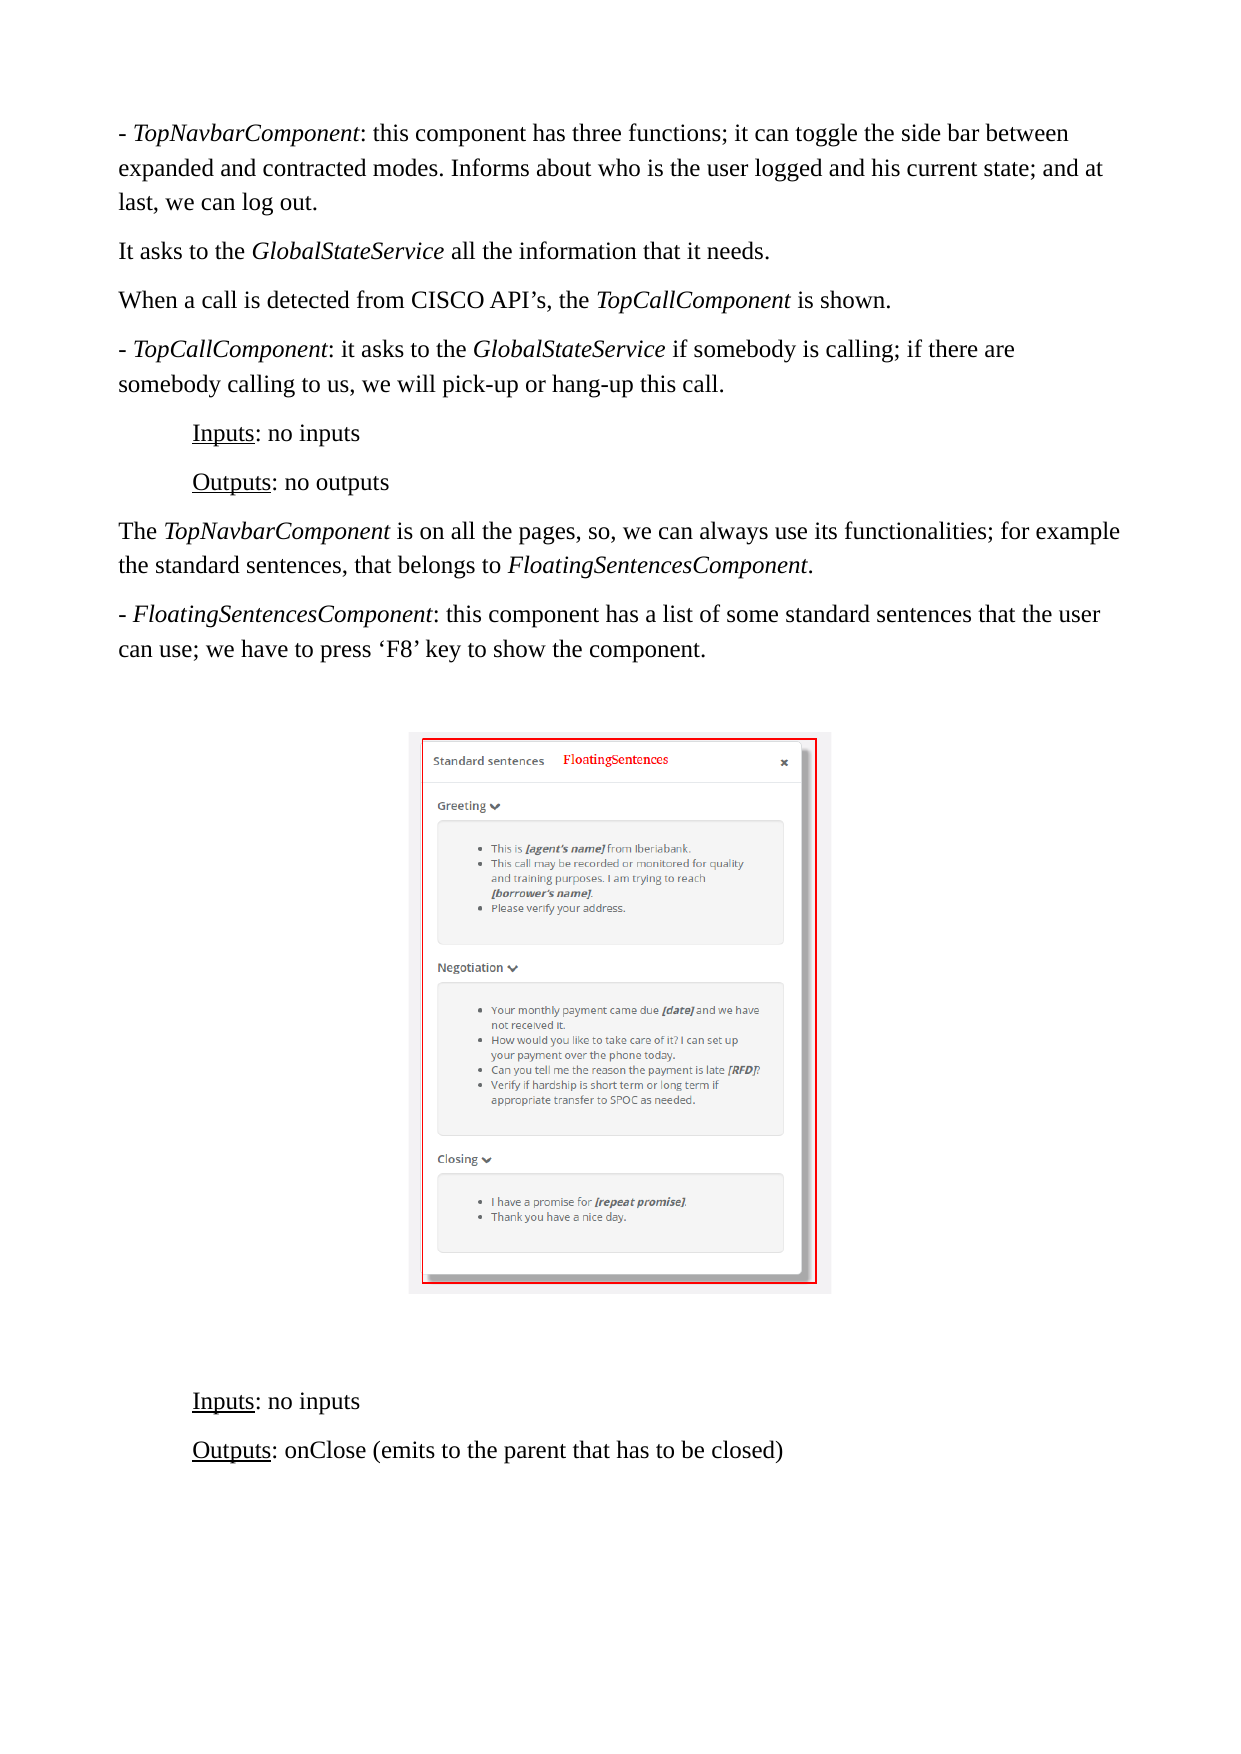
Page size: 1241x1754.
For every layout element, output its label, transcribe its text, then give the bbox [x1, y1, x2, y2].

picture [408, 732, 832, 1294]
text Inputs: no inputs [118, 418, 1122, 447]
text When a call is detected from CISCO API’s, the TopCallComponent is shown. [118, 285, 1122, 314]
text - FloatingSentencesComponent: this component has a list of some standard sentences that the user can use; we have to press ‘F8’ key to show the component. [118, 599, 1122, 663]
text The TopNavbarComponent is on all the pages, so, we can always use its functionalities; for example the standard sentences, that belongs to FloatingSentencesComponent. [118, 516, 1122, 579]
text Outputs: onClose (emits to the parent that has to be closed) [118, 1435, 1122, 1464]
text It asks to the GlobalStateService all the information that it needs. [118, 236, 1122, 265]
text - TopNavbarComponent: this component has three functions; it can toggle the side bar between expanded and contracted modes. Informs about who is the user logged and his current state; and at last, we can log out. [118, 118, 1122, 216]
text Outputs: no outputs [118, 467, 1122, 496]
text Inputs: no inputs [118, 1386, 1122, 1415]
text - TopCallComponent: it asks to the GlobalStateService if somebody is calling; if there are somebody calling to us, we will pick-up or hang-up this call. [118, 334, 1122, 397]
